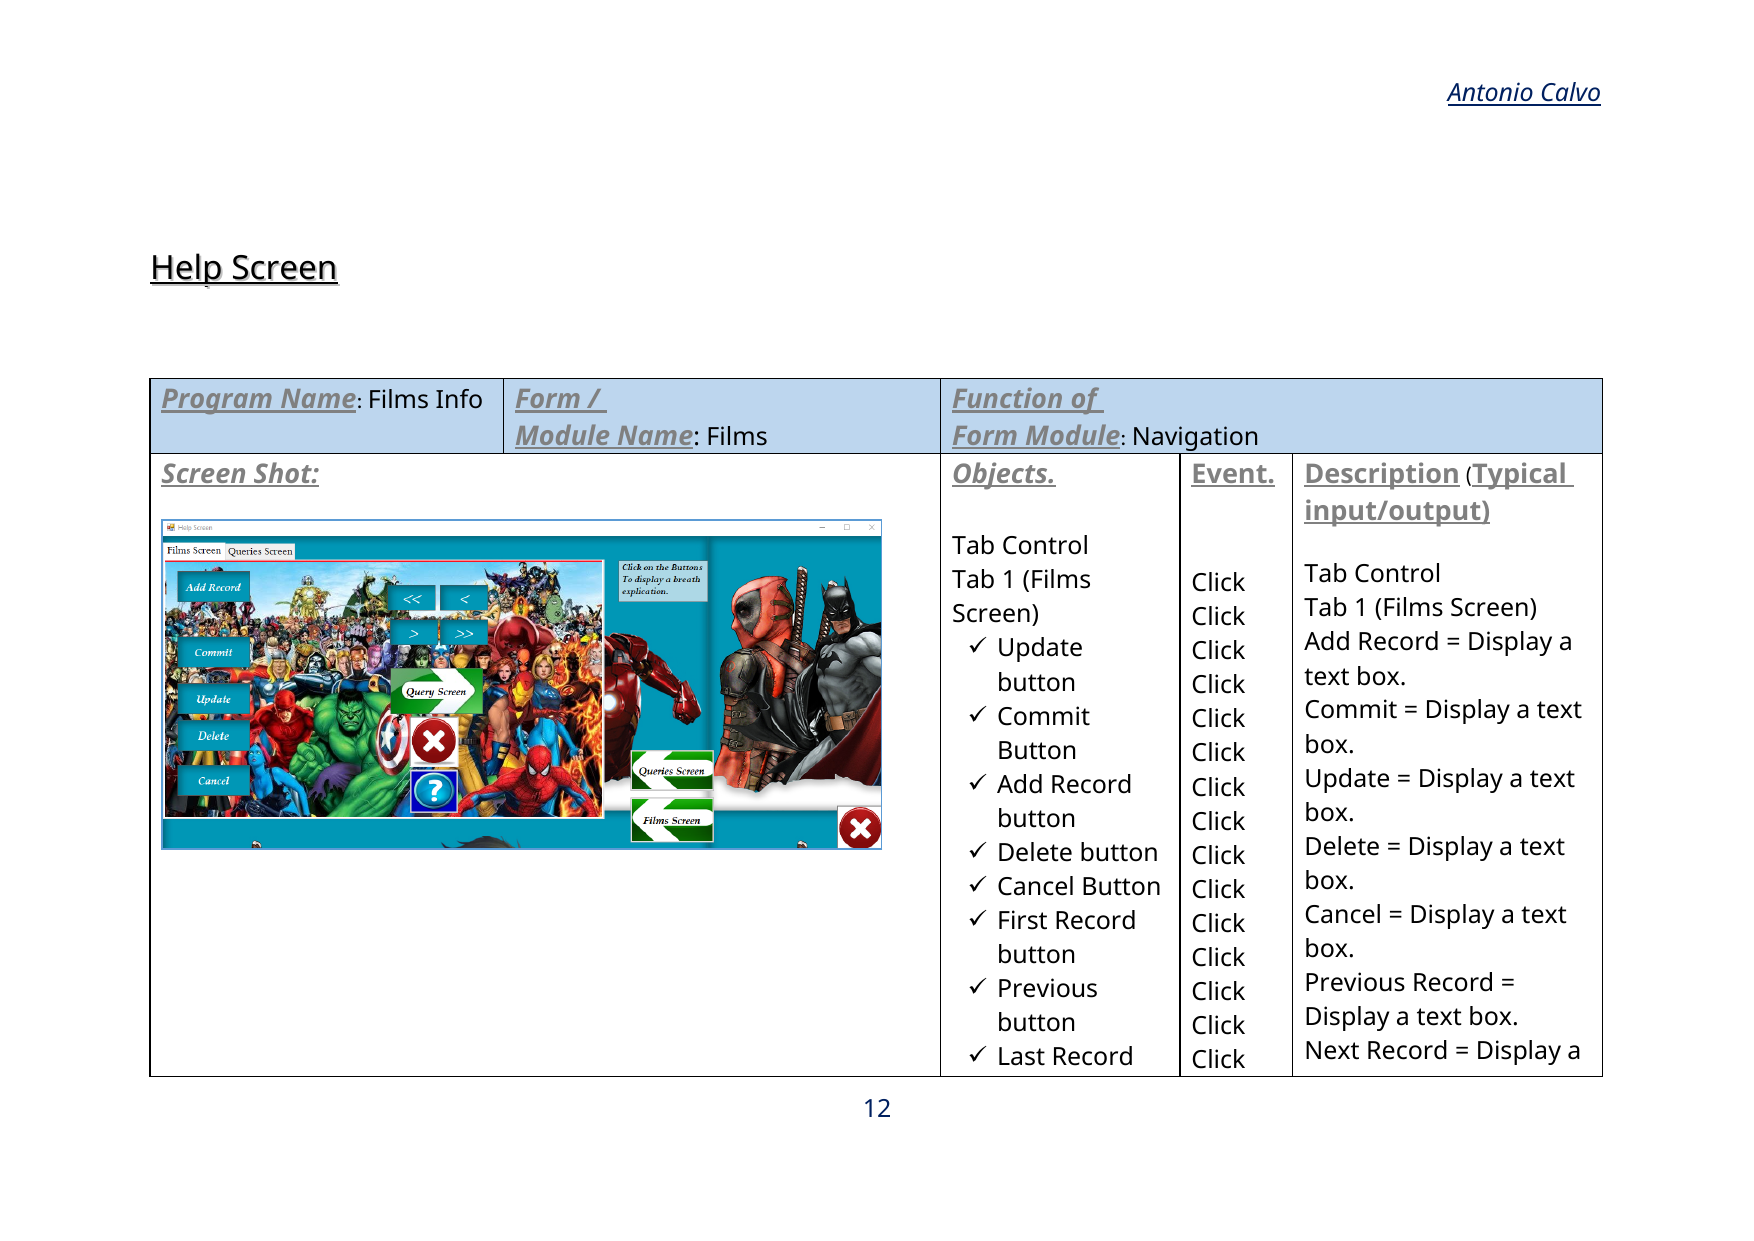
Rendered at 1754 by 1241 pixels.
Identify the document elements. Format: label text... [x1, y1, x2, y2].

subtitle Help Screen [150, 243, 1604, 289]
table_header Form / Module Name: Films [504, 379, 940, 453]
table_cell Screen Shot: [151, 454, 940, 1076]
table_cell Description (Typical input/output) Tab Control Tab 1 (Films Screen) Add Record = Display a text box. Commit = Display a text box. Update = Display a text box. Delete = Display a text box. Cancel = Display a text box. Previous Record = Display a text box. Next Record = Display a [1293, 454, 1602, 1076]
table_cell Event. Click Click Click Click Click Click Click Click Click Click Click Click Click Click Click [1181, 454, 1292, 1076]
table_header Program Name: Films Info [151, 379, 503, 453]
table_header Function of Form Module: Navigation [941, 379, 1602, 453]
table_cell Objects. Tab Control Tab 1 (Films Screen) Update button Commit Button Add Record button Delete button Cancel Button First Record button Previous button Last Record button Next Record button Query Screen button Close button Ten Text boxes Background picture. Tab 2 Select All Query button Build Query button Run Custom Query button Films Screen Button Help Button PictureBox3 Field Combo Box Operator Combo box Field Combo box txtValue text box. 9 Text box. Background picture. Displayed on the form. One text box Queries button Close button [941, 454, 1179, 1076]
